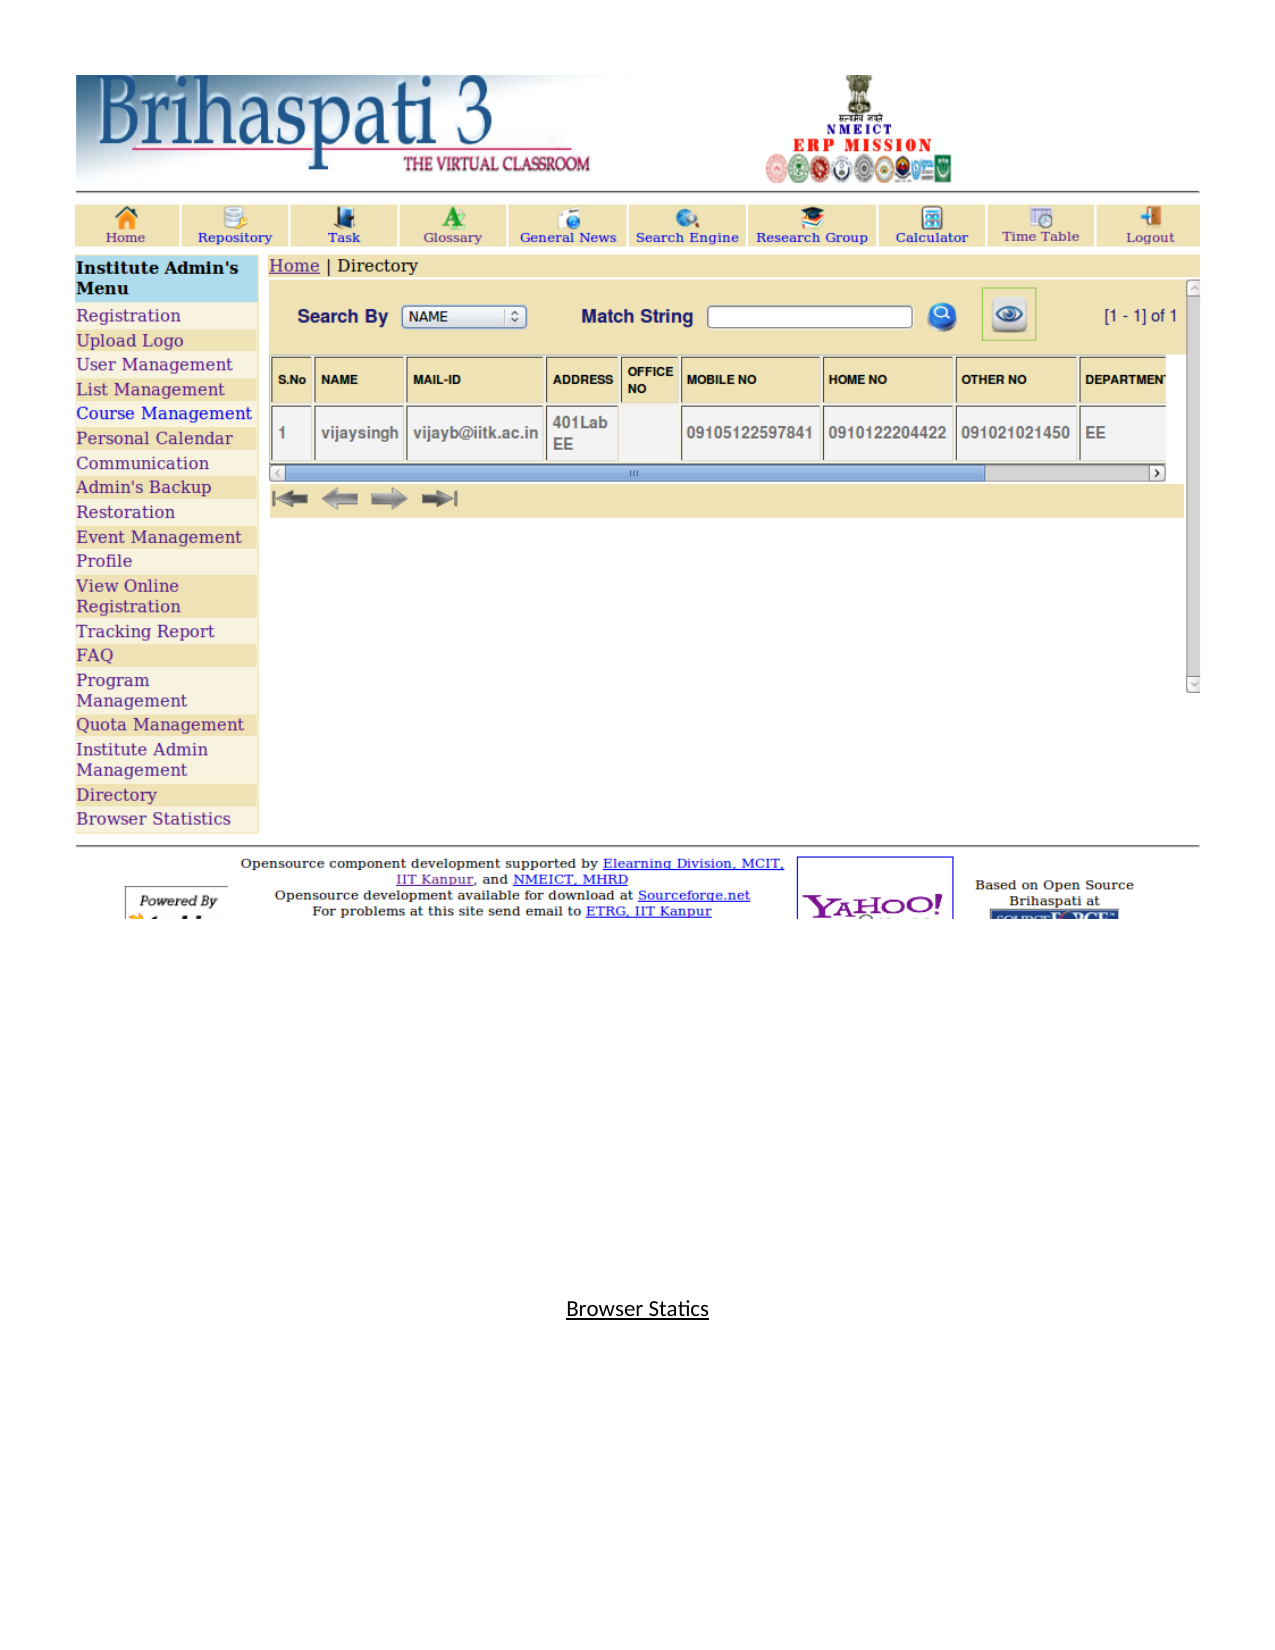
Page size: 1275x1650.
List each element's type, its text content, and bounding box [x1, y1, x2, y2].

picture [75, 75, 1200, 919]
text Browser Statics [75, 1294, 1200, 1322]
